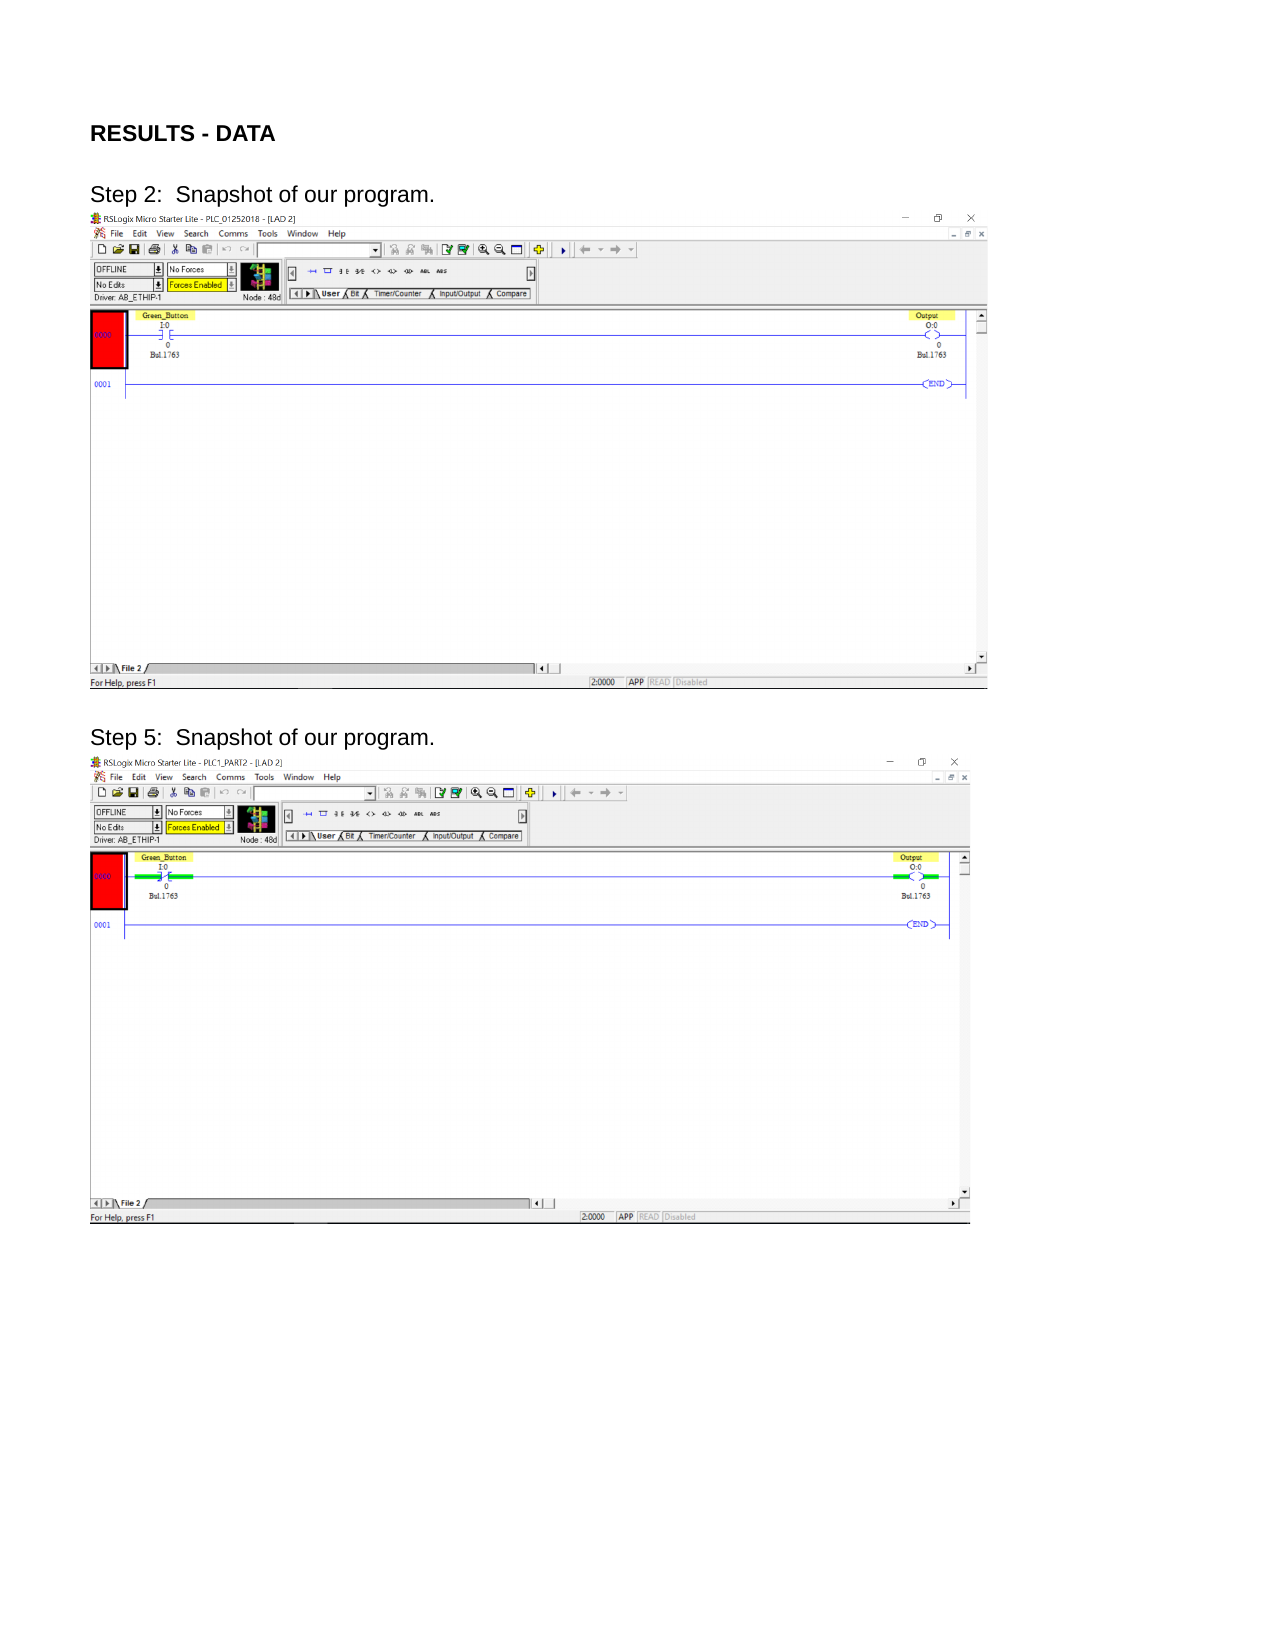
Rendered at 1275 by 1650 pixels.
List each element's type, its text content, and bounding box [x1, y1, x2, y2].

text RESULTS - DATA [90, 120, 1185, 146]
picture [90, 754, 970, 1224]
text Step 5: Snapshot of our program. [90, 724, 1185, 751]
text Step 2: Snapshot of our program. [90, 181, 1185, 207]
picture [90, 210, 988, 689]
